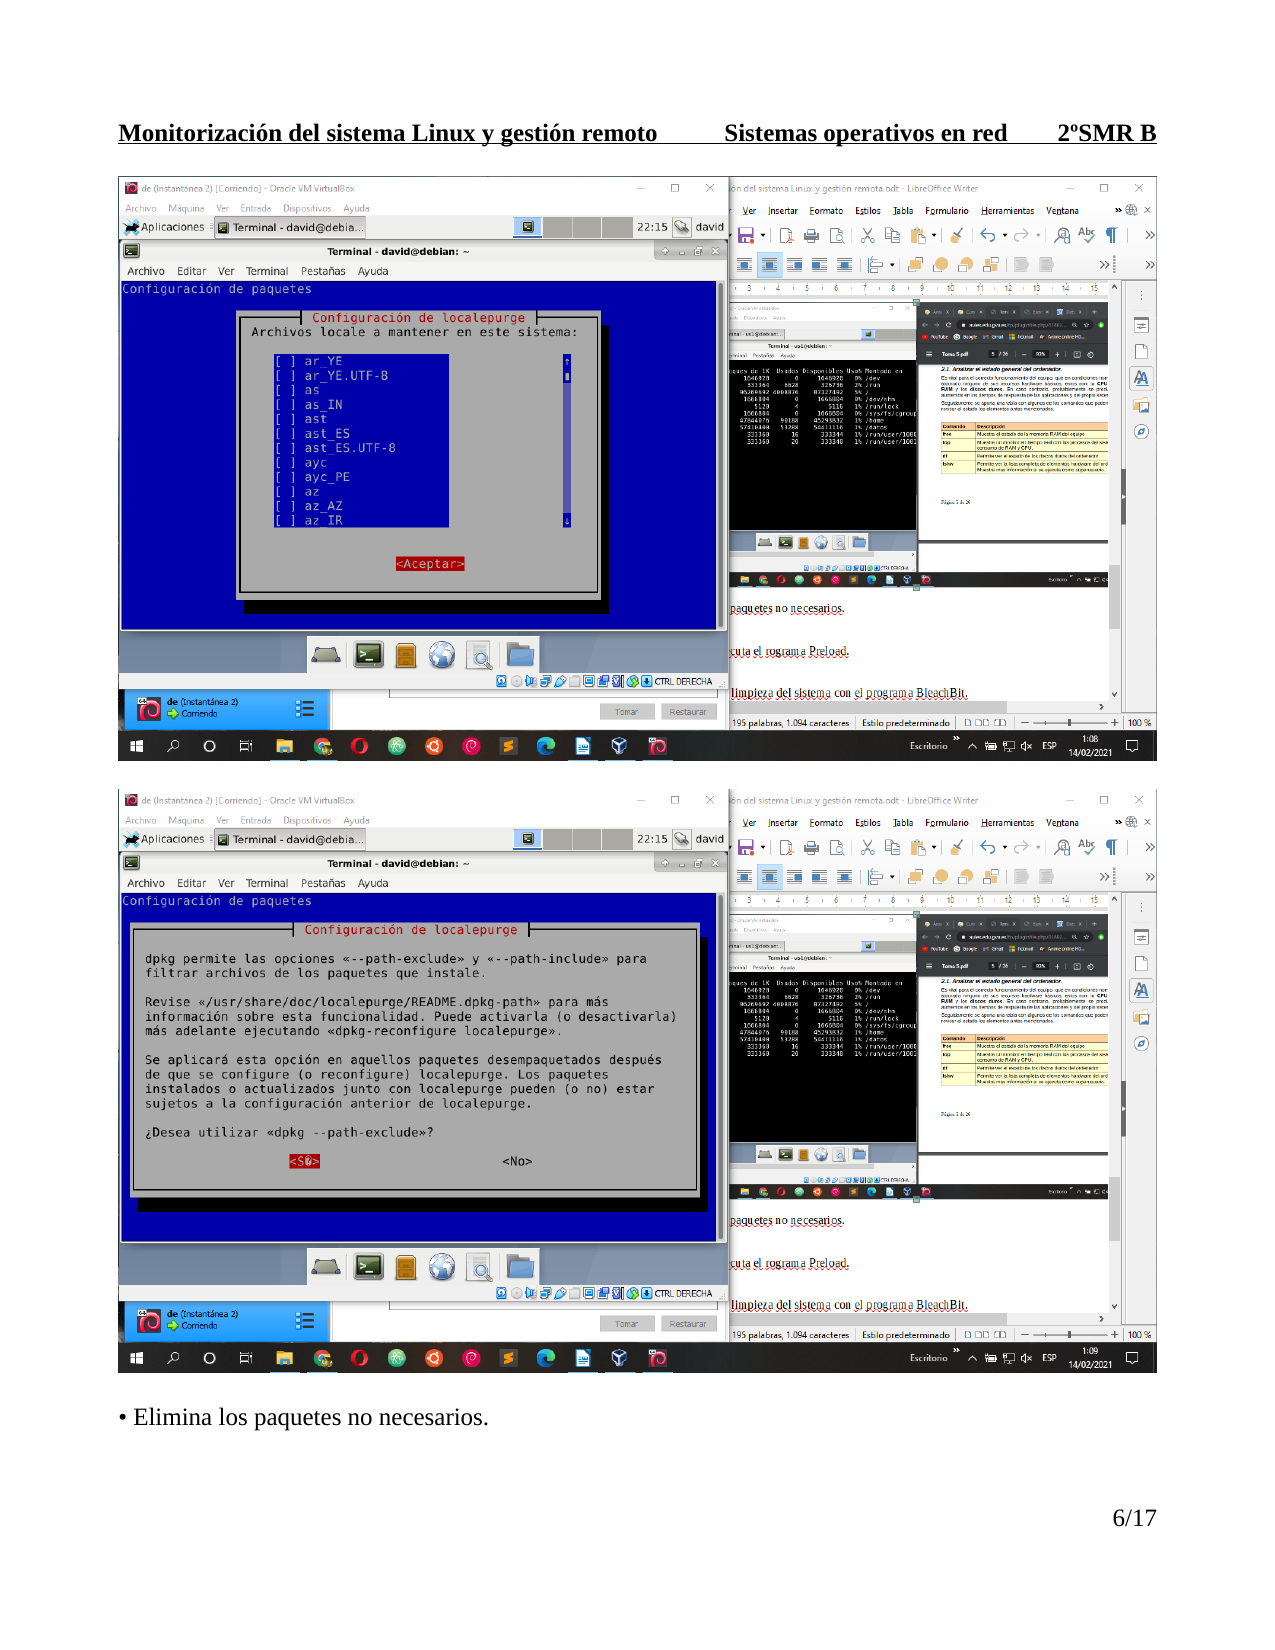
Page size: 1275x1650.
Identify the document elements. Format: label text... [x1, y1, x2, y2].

picture [118, 176, 1157, 761]
text • Elimina los paquetes no necesarios. [118, 1402, 1157, 1431]
picture [118, 789, 1157, 1373]
